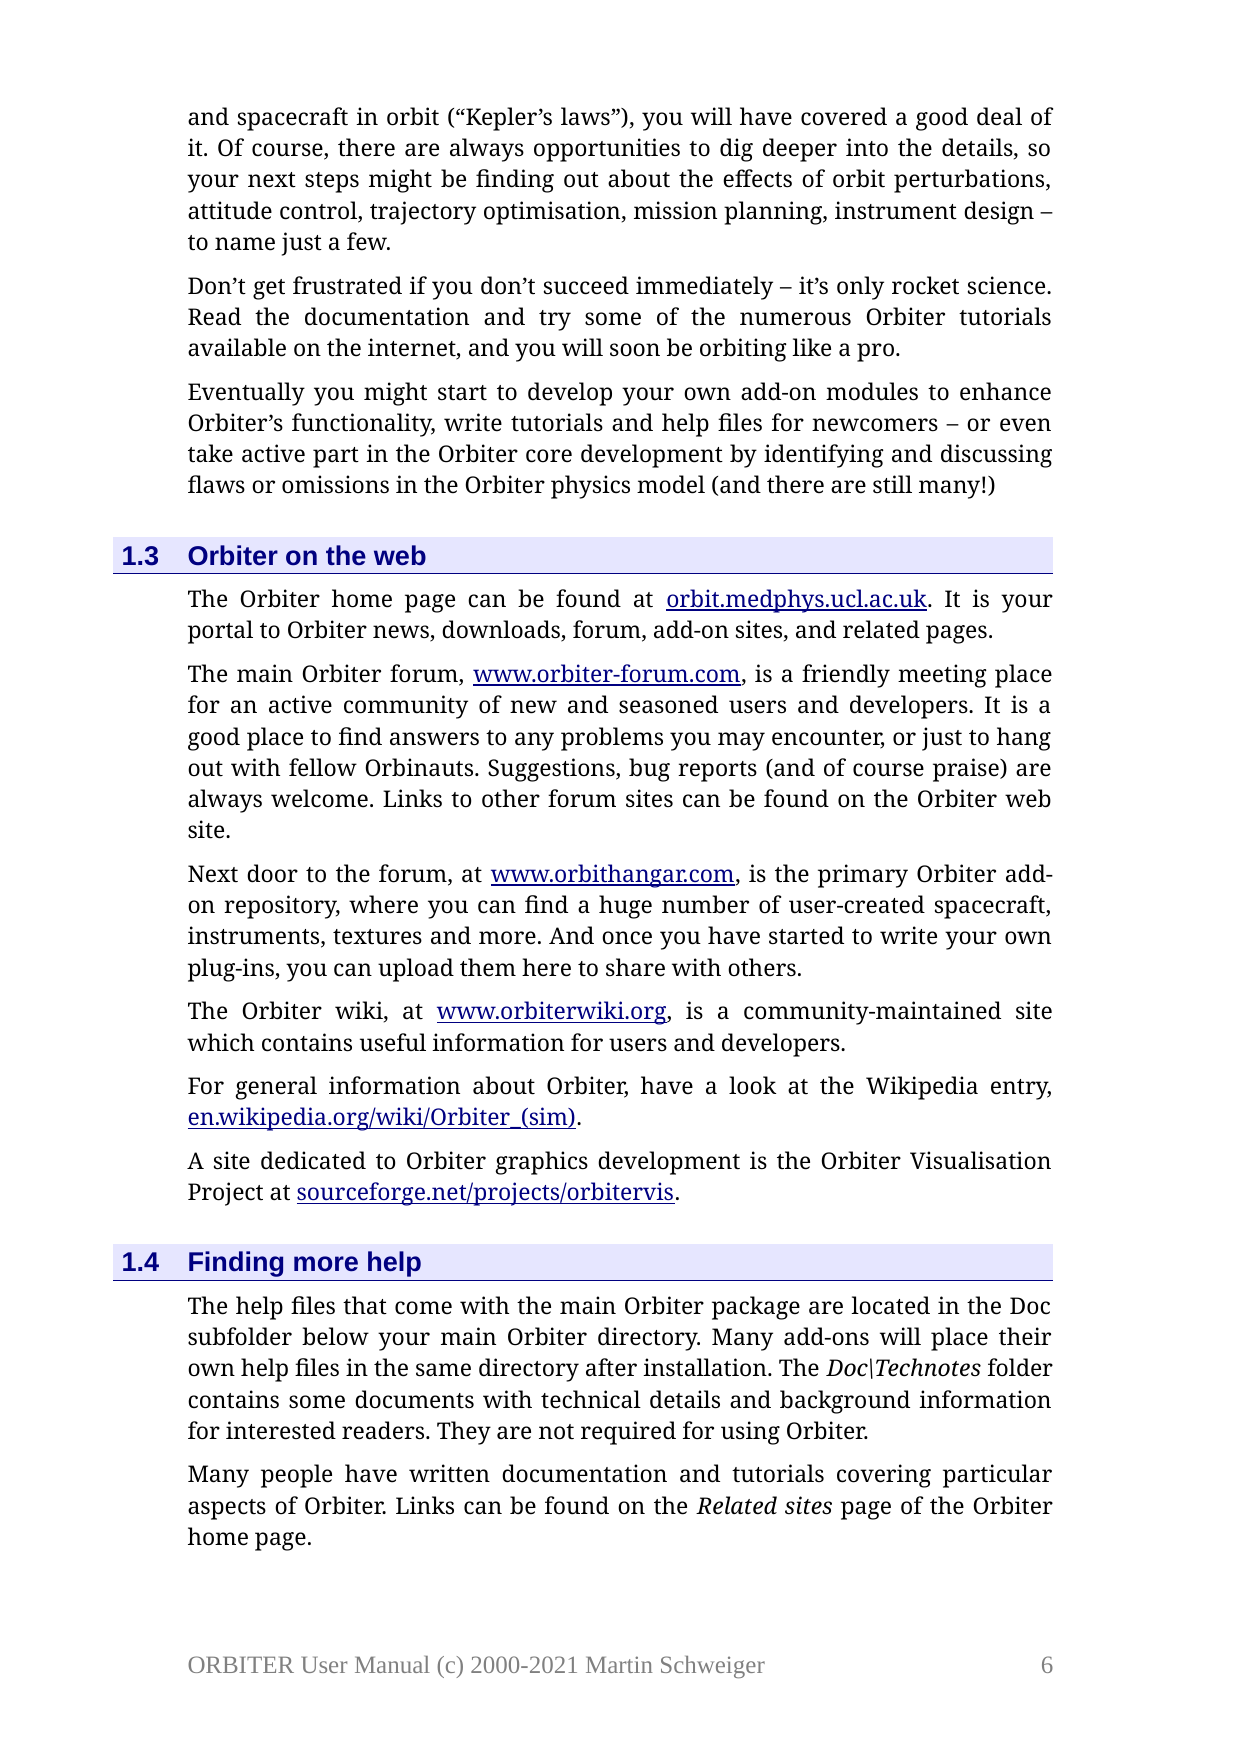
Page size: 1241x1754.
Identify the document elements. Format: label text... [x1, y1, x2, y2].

text A site dedicated to Orbiter graphics development is the Orbiter Visualisation Project at sourceforge.net/projects/orbitervis. [187, 1144, 1053, 1207]
text Eventually you might start to develop your own add-on modules to enhance Orbiter’s functionality, write tutorials and help files for newcomers – or even take active part in the Orbiter core development by identifying and discussing flaws or omissions in the Orbiter physics model (and there are still many!) [187, 375, 1053, 500]
subtitle Orbiter on the web [113, 537, 1053, 573]
text The Orbiter wiki, at www.orbiterwiki.org, is a community-maintained site which contains useful information for users and developers. [187, 995, 1053, 1057]
text and spacecraft in orbit (“Kepler’s laws”), you will have covered a good deal of it. Of course, there are always opportunities to dig deeper into the details, so your next steps might be finding out about the effects of orbit perturbations, attitude control, trajectory optimisation, mission planning, instrument design – to name just a few. [187, 100, 1053, 257]
text For general information about Orbiter, have a look at the Wikipedia entry, en.wikipedia.org/wiki/Orbiter_(sim). [187, 1069, 1053, 1132]
text Many people have written documentation and tutorials covering particular aspects of Orbiter. Links can be found on the Related sites page of the Orbiter home page. [187, 1458, 1053, 1552]
text The Orbiter home page can be found at orbit.medphys.ucl.ac.uk. It is your portal to Orbiter news, downloads, forum, add-on sites, and related pages. [187, 582, 1053, 645]
subtitle Finding more help [113, 1244, 1053, 1280]
text The help files that come with the main Orbiter package are located in the Doc subfolder below your main Orbiter directory. Many add-ons will place their own help files in the same directory after installation. The Doc\Technotes folder contains some documents with technical details and background information for interested readers. They are not required for using Orbiter. [187, 1289, 1053, 1446]
text Don’t get frustrated if you don’t succeed immediately – it’s only rocket science. Read the documentation and try some of the numerous Orbiter tutorials available on the internet, and you will soon be orbiting like a pro. [187, 269, 1053, 363]
text The main Orbiter forum, www.orbiter-forum.com, is a friendly meeting place for an active community of new and seasoned users and developers. It is a good place to find answers to any problems you may encounter, or just to hang out with fellow Orbinauts. Suggestions, bug reports (and of course praise) are always welcome. Links to other forum sites can be found on the Orbiter web site. [187, 657, 1053, 845]
text Next door to the forum, at www.orbithangar.com, is the primary Orbiter add-on repository, where you can find a huge number of user-created spacecraft, instruments, textures and more. And once you have started to write your own plug-ins, you can upload them here to share with others. [187, 857, 1053, 982]
